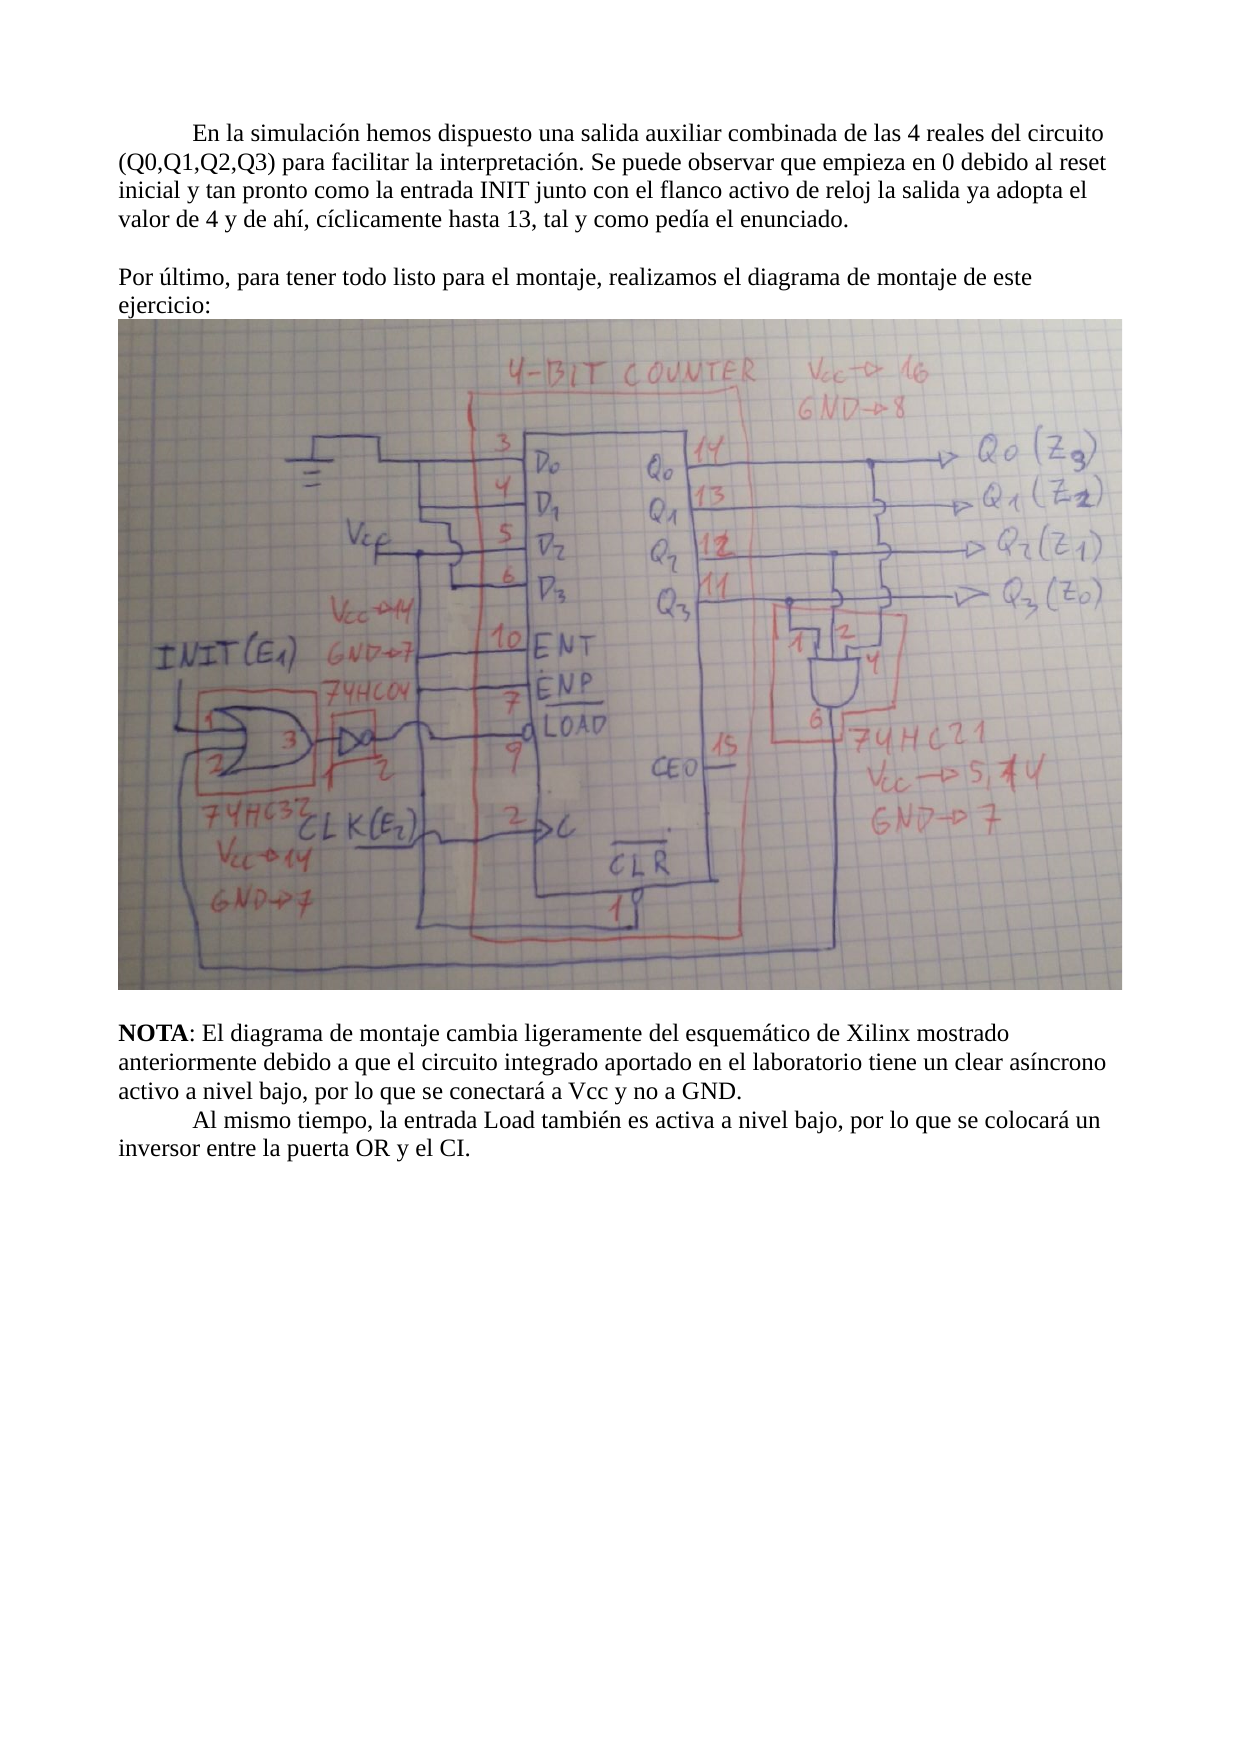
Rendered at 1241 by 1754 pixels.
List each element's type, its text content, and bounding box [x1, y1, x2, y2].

text Por último, para tener todo listo para el montaje, realizamos el diagrama de montaje de este ejercicio: [118, 262, 1122, 319]
text NOTA: El diagrama de montaje cambia ligeramente del esquemático de Xilinx mostrado anteriormente debido a que el circuito integrado aportado en el laboratorio tiene un clear asíncrono activo a nivel bajo, por lo que se conectará a Vcc y no a GND. [118, 1018, 1122, 1105]
text En la simulación hemos dispuesto una salida auxiliar combinada de las 4 reales del circuito (Q0,Q1,Q2,Q3) para facilitar la interpretación. Se puede observar que empieza en 0 debido al reset inicial y tan pronto como la entrada INIT junto con el flanco activo de reloj la salida ya adopta el valor de 4 y de ahí, cíclicamente hasta 13, tal y como pedía el enunciado. [118, 118, 1122, 233]
picture [118, 319, 1123, 990]
text Al mismo tiempo, la entrada Load también es activa a nivel bajo, por lo que se colocará un inversor entre la puerta OR y el CI. [118, 1105, 1122, 1162]
